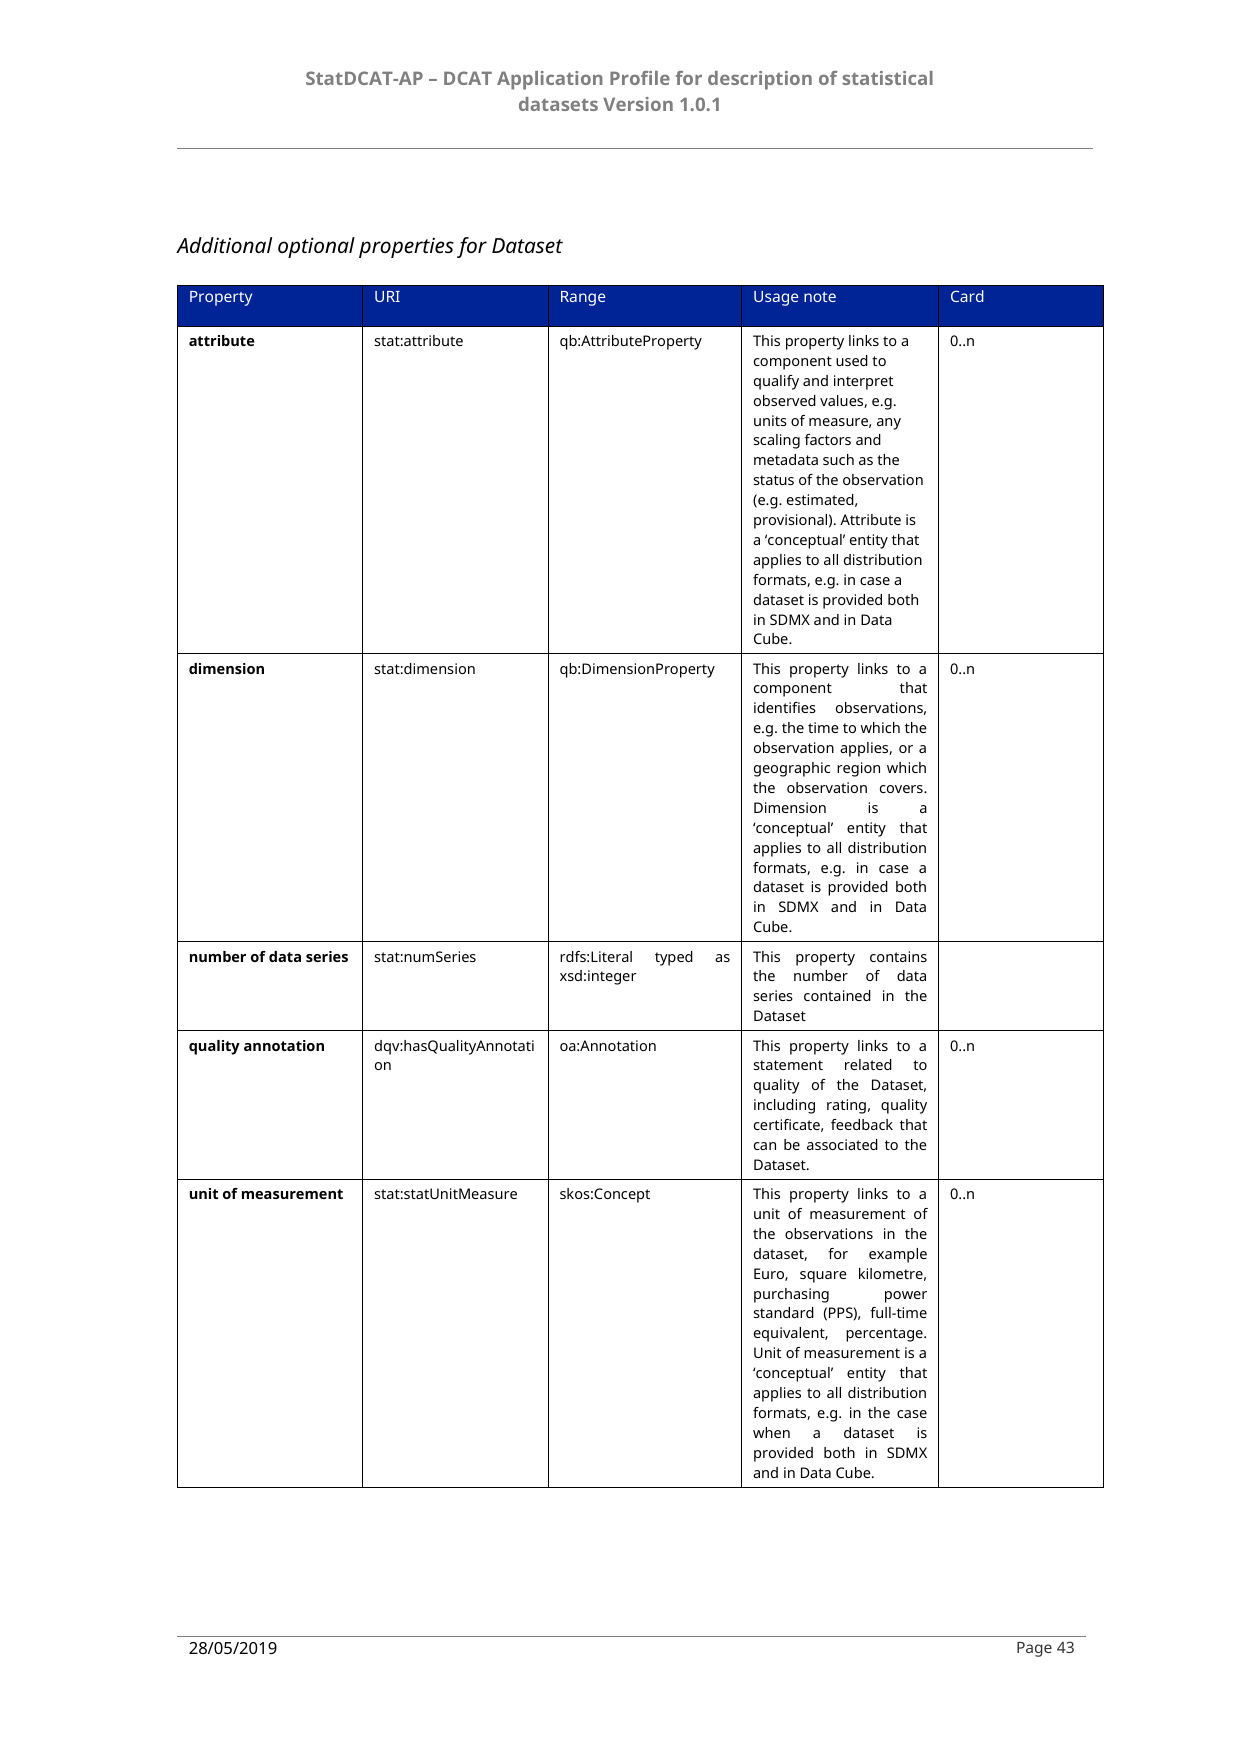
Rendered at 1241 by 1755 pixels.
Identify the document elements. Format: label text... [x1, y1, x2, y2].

table_cell stat:statUnitMeasure [363, 1180, 548, 1487]
table_cell quality annotation [178, 1031, 362, 1179]
table_header Usage note [742, 286, 938, 326]
table_cell This property links to a component that identifies observations, e.g. the time to which the observation applies, or a geographic region which the observation covers. Dimension is a ‘conceptual’ entity that applies to all distribution formats, e.g. in case a dataset is provided both in SDMX and in Data Cube. [742, 654, 938, 941]
table_cell [939, 942, 1103, 1030]
table_cell 0..n [939, 654, 1103, 941]
table_header URI [363, 286, 548, 326]
table_cell 0..n [939, 1180, 1103, 1487]
table_cell unit of measurement [178, 1180, 362, 1487]
table_cell 0..n [939, 327, 1103, 653]
table_cell qb:AttributeProperty [549, 327, 741, 653]
table_cell 0..n [939, 1031, 1103, 1179]
table_cell qb:DimensionProperty [549, 654, 741, 941]
table_cell This property contains the number of data series contained in the Dataset [742, 942, 938, 1030]
table_cell This property links to a unit of measurement of the observations in the dataset, for example Euro, square kilometre, purchasing power standard (PPS), full-time equivalent, percentage. Unit of measurement is a ‘conceptual’ entity that applies to all distribution formats, e.g. in the case when a dataset is provided both in SDMX and in Data Cube. [742, 1180, 938, 1487]
table_cell oa:Annotation [549, 1031, 741, 1179]
table_cell This property links to a component used to qualify and interpret observed values, e.g. units of measure, any scaling factors and metadata such as the status of the observation (e.g. estimated, provisional). Attribute is a ‘conceptual’ entity that applies to all distribution formats, e.g. in case a dataset is provided both in SDMX and in Data Cube. [742, 327, 938, 653]
table_cell rdfs:Literal typed as xsd:integer [549, 942, 741, 1030]
table_cell stat:numSeries [363, 942, 548, 1030]
table_cell stat:dimension [363, 654, 548, 941]
table_cell This property links to a statement related to quality of the Dataset, including rating, quality certificate, feedback that can be associated to the Dataset. [742, 1031, 938, 1179]
text Additional optional properties for Dataset [177, 231, 1063, 259]
table_header Range [549, 286, 741, 326]
table_header Card [939, 286, 1103, 326]
table_cell skos:Concept [549, 1180, 741, 1487]
table_cell dqv:hasQualityAnnotation [363, 1031, 548, 1179]
table_header Property [178, 286, 362, 326]
table_cell attribute [178, 327, 362, 653]
table_cell number of data series [178, 942, 362, 1030]
table_cell stat:attribute [363, 327, 548, 653]
table_cell dimension [178, 654, 362, 941]
